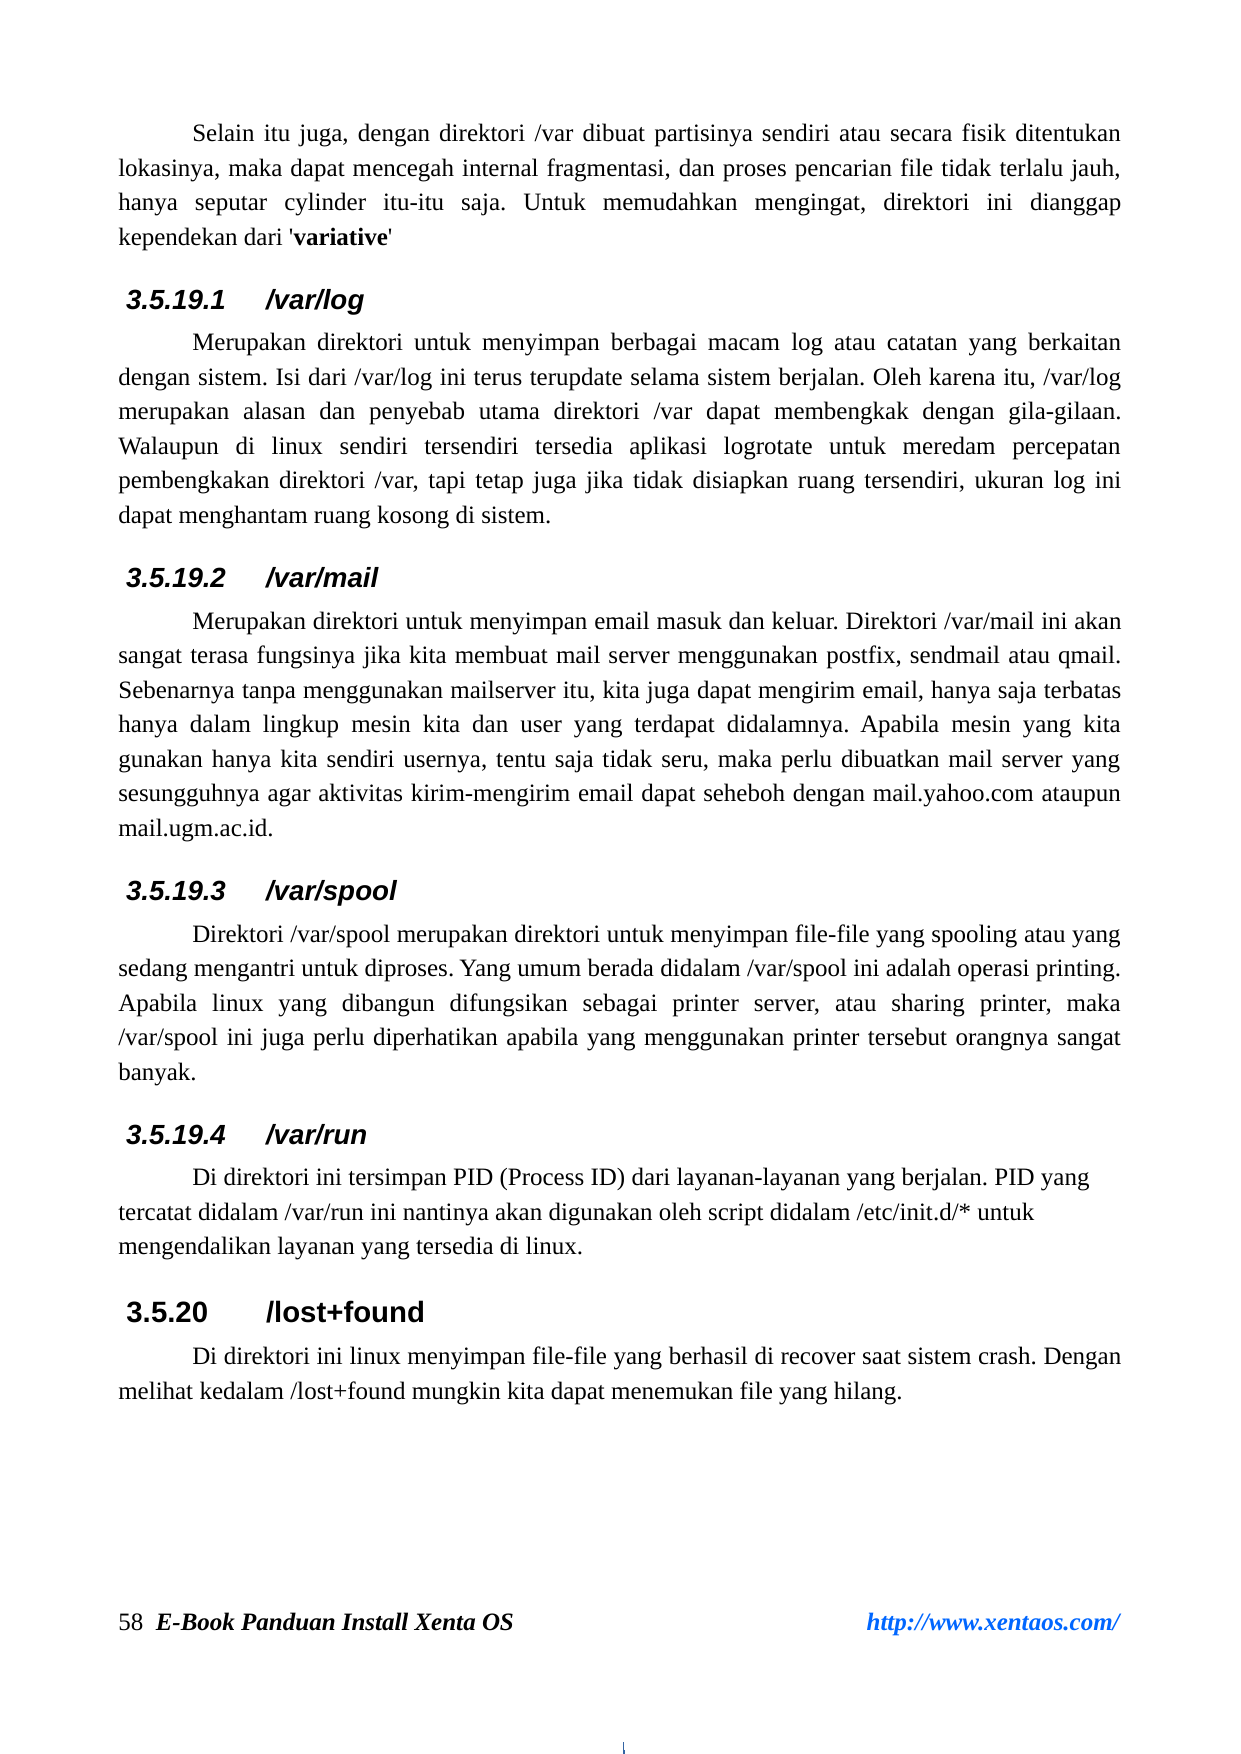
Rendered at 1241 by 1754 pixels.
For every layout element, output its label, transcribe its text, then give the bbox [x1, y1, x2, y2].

text Selain itu juga, dengan direktori /var dibuat partisinya sendiri atau secara fisik ditentukan lokasinya, maka dapat mencegah internal fragmentasi, dan proses pencarian file tidak terlalu jauh, hanya seputar cylinder itu-itu saja. Untuk memudahkan mengingat, direktori ini dianggap kependekan dari 'variative' [118, 118, 1122, 250]
text Di direktori ini tersimpan PID (Process ID) dari layanan-layanan yang berjalan. PID yang tercatat didalam /var/run ini nantinya akan digunakan oleh script didalam /etc/init.d/* untuk mengendalikan layanan yang tersedia di linux. [118, 1162, 1122, 1260]
text Merupakan direktori untuk menyimpan berbagai macam log atau catatan yang berkaitan dengan sistem. Isi dari /var/log ini terus terupdate selama sistem berjalan. Oleh karena itu, /var/log merupakan alasan dan penyebab utama direktori /var dapat membengkak dengan gila-gilaan. Walaupun di linux sendiri tersendiri tersedia aplikasi logrotate untuk meredam percepatan pembengkakan direktori /var, tapi tetap juga jika tidak disiapkan ruang tersendiri, ukuran log ini dapat menghantam ruang kosong di sistem. [118, 327, 1122, 529]
text Di direktori ini linux menyimpan file-file yang berhasil di recover saat sistem crash. Dengan melihat kedalam /lost+found mungkin kita dapat menemukan file yang hilang. [118, 1341, 1122, 1404]
text Direktori /var/spool merupakan direktori untuk menyimpan file-file yang spooling atau yang sedang mengantri untuk diproses. Yang umum berada didalam /var/spool ini adalah operasi printing. Apabila linux yang dibangun difungsikan sebagai printer server, atau sharing printer, maka /var/spool ini juga perlu diperhatikan apabila yang menggunakan printer tersebut orangnya sangat banyak. [118, 919, 1122, 1085]
text Merupakan direktori untuk menyimpan email masuk dan keluar. Direktori /var/mail ini akan sangat terasa fungsinya jika kita membuat mail server menggunakan postfix, sendmail atau qmail. Sebenarnya tanpa menggunakan mailserver itu, kita juga dapat mengirim email, hanya saja terbatas hanya dalam lingkup mesin kita dan user yang terdapat didalamnya. Apabila mesin yang kita gunakan hanya kita sendiri usernya, tentu saja tidak seru, maka perlu dibuatkan mail server yang sesungguhnya agar aktivitas kirim-mengirim email dapat seheboh dengan mail.yahoo.com ataupun mail.ugm.ac.id. [118, 606, 1122, 841]
subtitle /var/log [118, 283, 1122, 315]
subtitle /lost+found [118, 1295, 1122, 1329]
subtitle /var/run [118, 1118, 1122, 1150]
subtitle /var/spool [118, 874, 1122, 906]
subtitle /var/mail [118, 561, 1122, 593]
